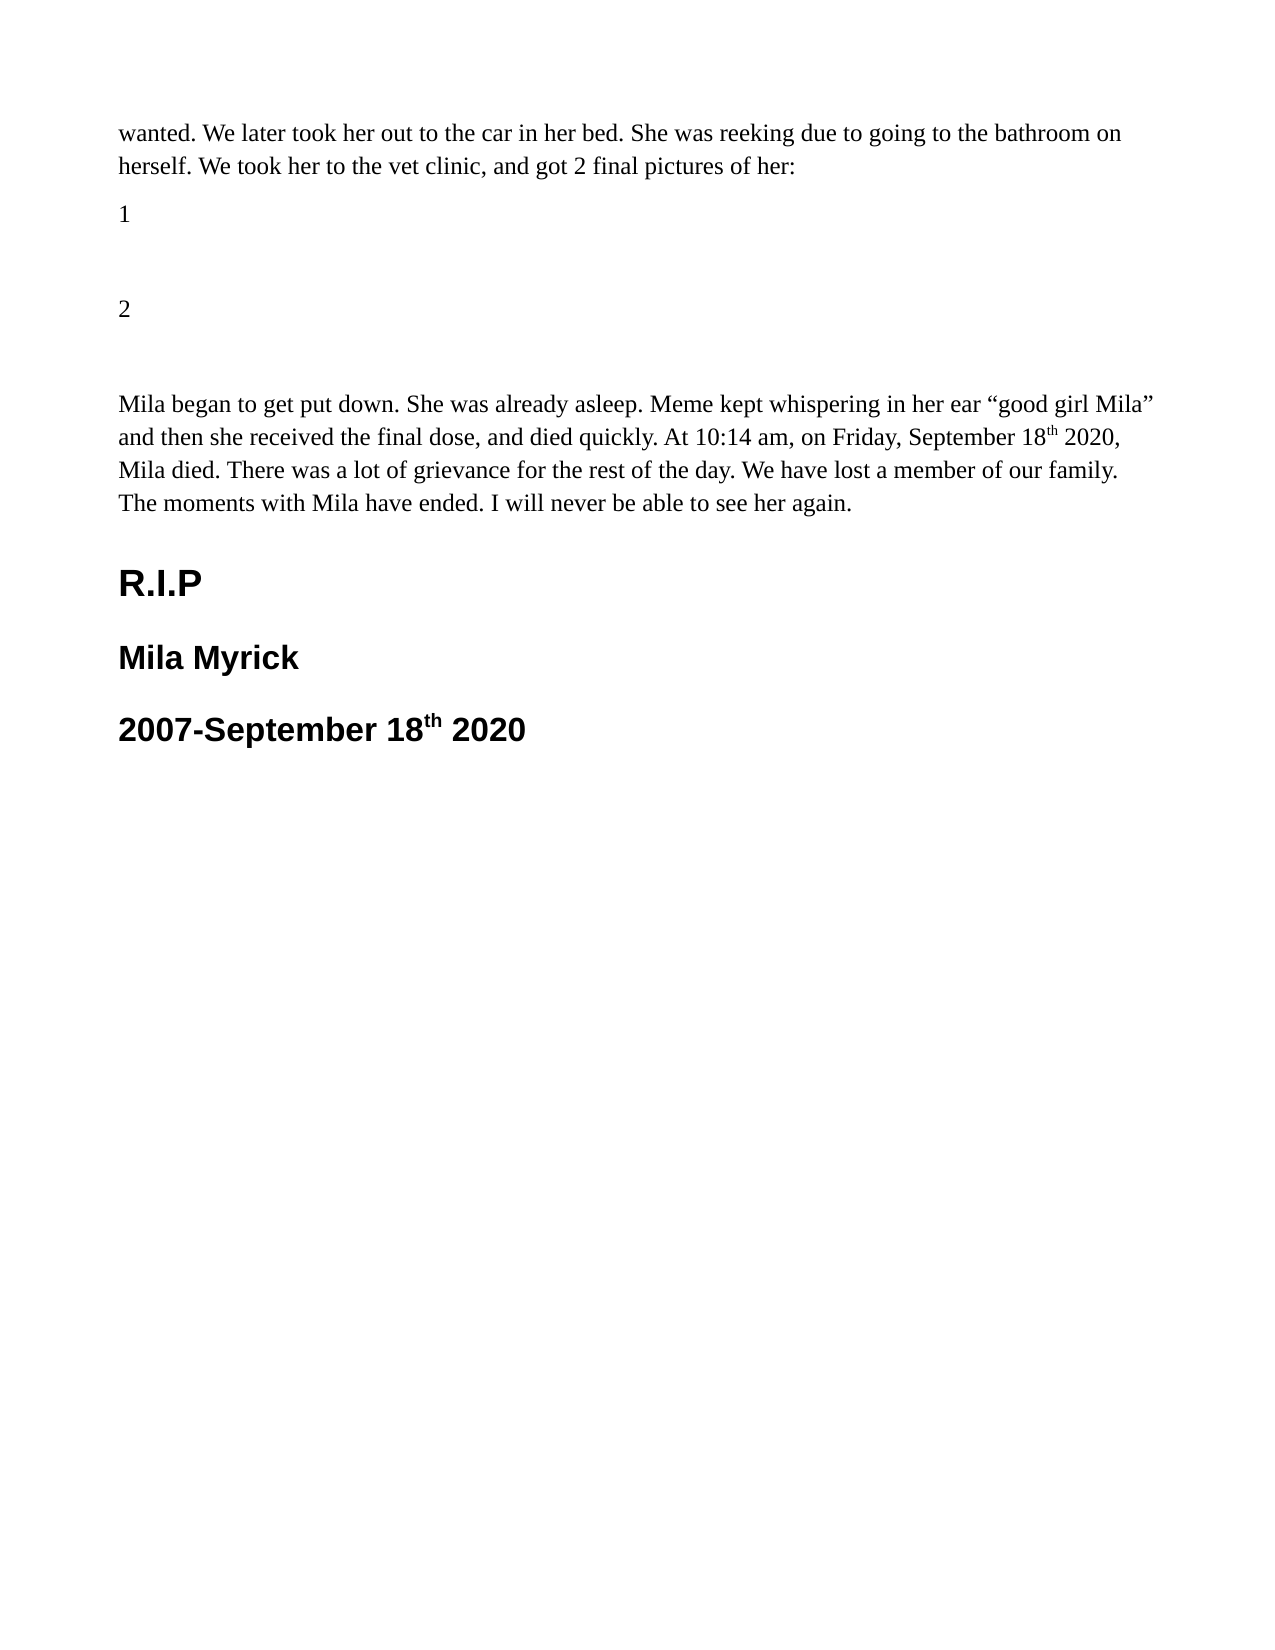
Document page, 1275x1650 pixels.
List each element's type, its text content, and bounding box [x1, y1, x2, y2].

subtitle Mila Myrick [118, 638, 1157, 676]
text 2 [118, 294, 1157, 323]
text 1 [118, 199, 1157, 227]
subtitle R.I.P [118, 561, 1157, 604]
text wanted. We later took her out to the car in her bed. She was reeking due to going to the bathroom on herself. We took her to the vet clinic, and got 2 final pictures of her: [118, 118, 1157, 180]
text Mila began to get put down. She was already asleep. Meme kept whispering in her ear “good girl Mila” and then she received the final dose, and died quickly. At 10:14 am, on Friday, September 18th 2020, Mila died. There was a lot of grievance for the rest of the day. We have lost a member of our family. The moments with Mila have ended. I will never be able to see her again. [118, 389, 1157, 517]
subtitle 2007-September 18th 2020 [118, 710, 1157, 748]
